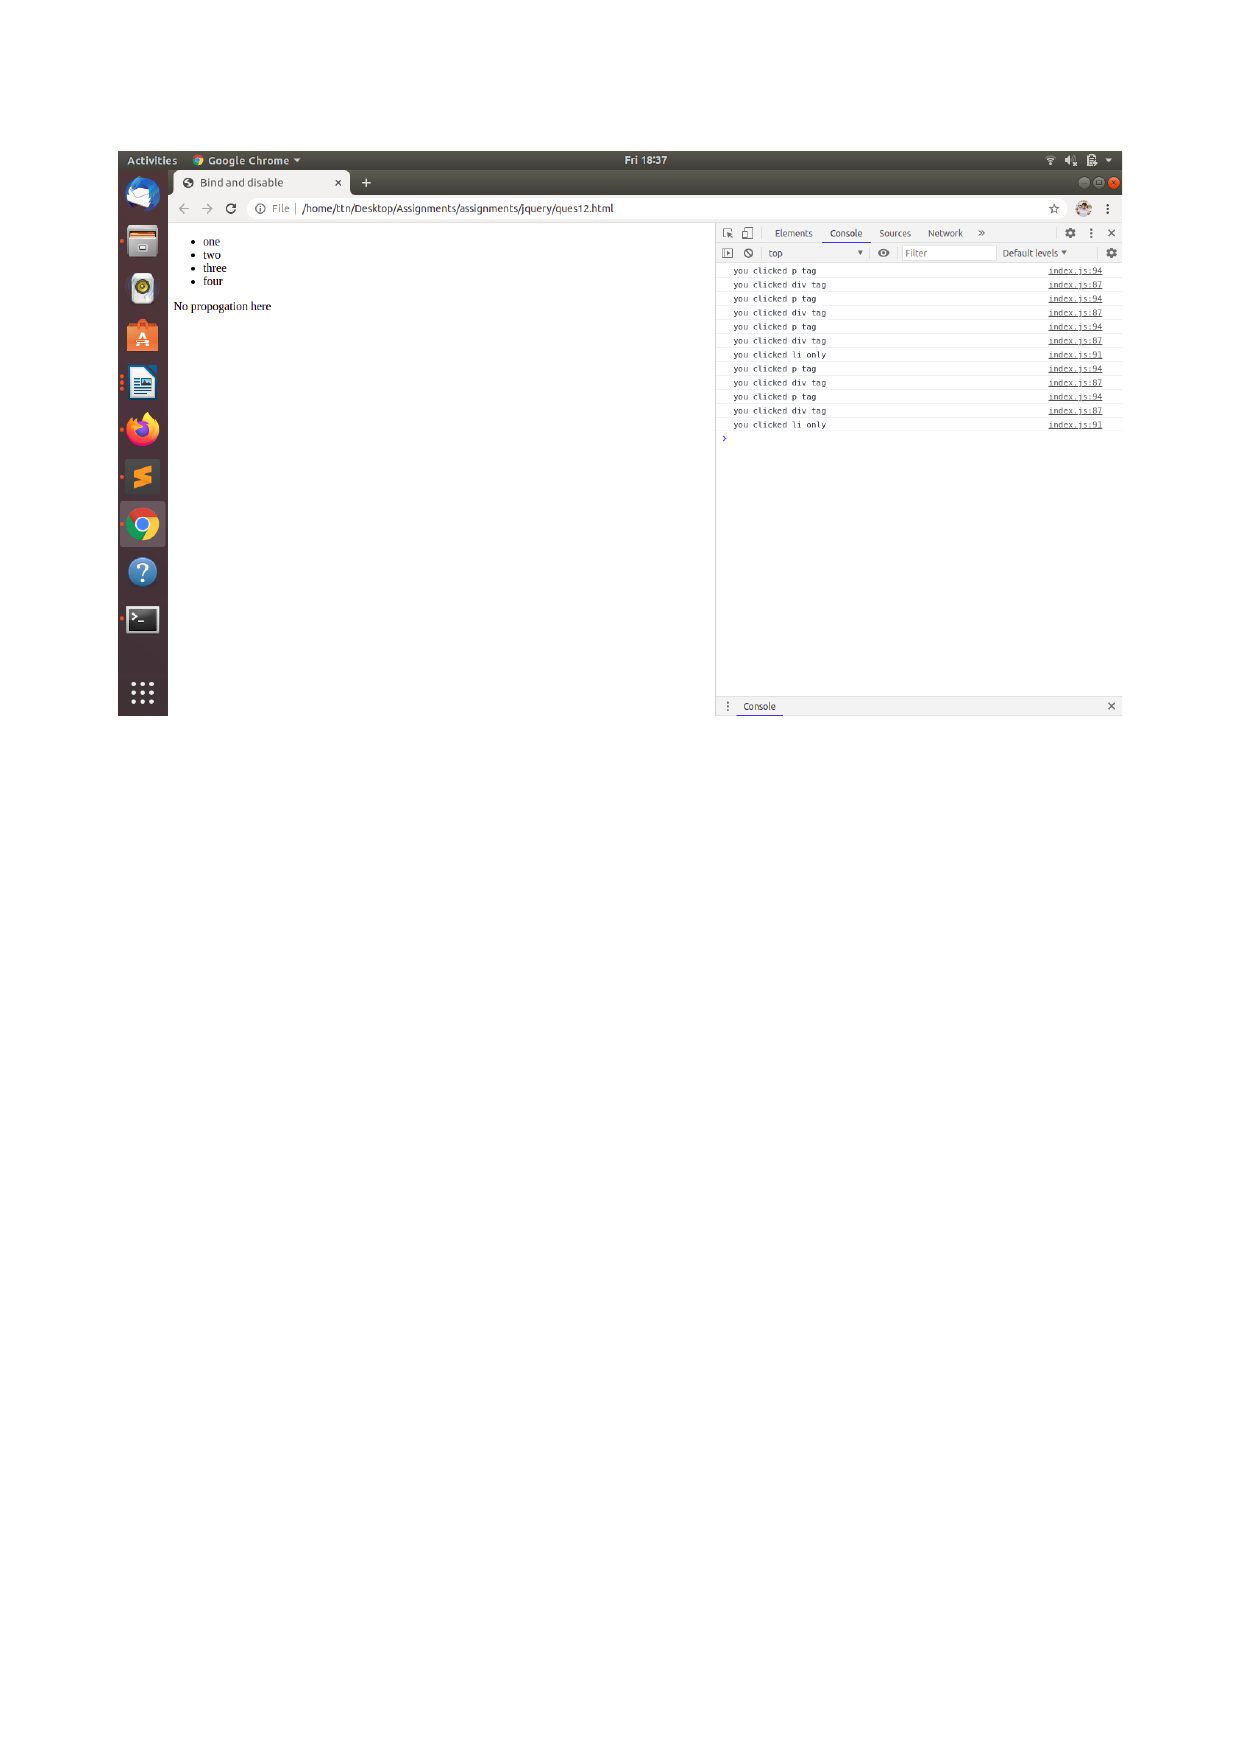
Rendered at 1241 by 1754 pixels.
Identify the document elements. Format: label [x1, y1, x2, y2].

picture [118, 151, 1123, 716]
